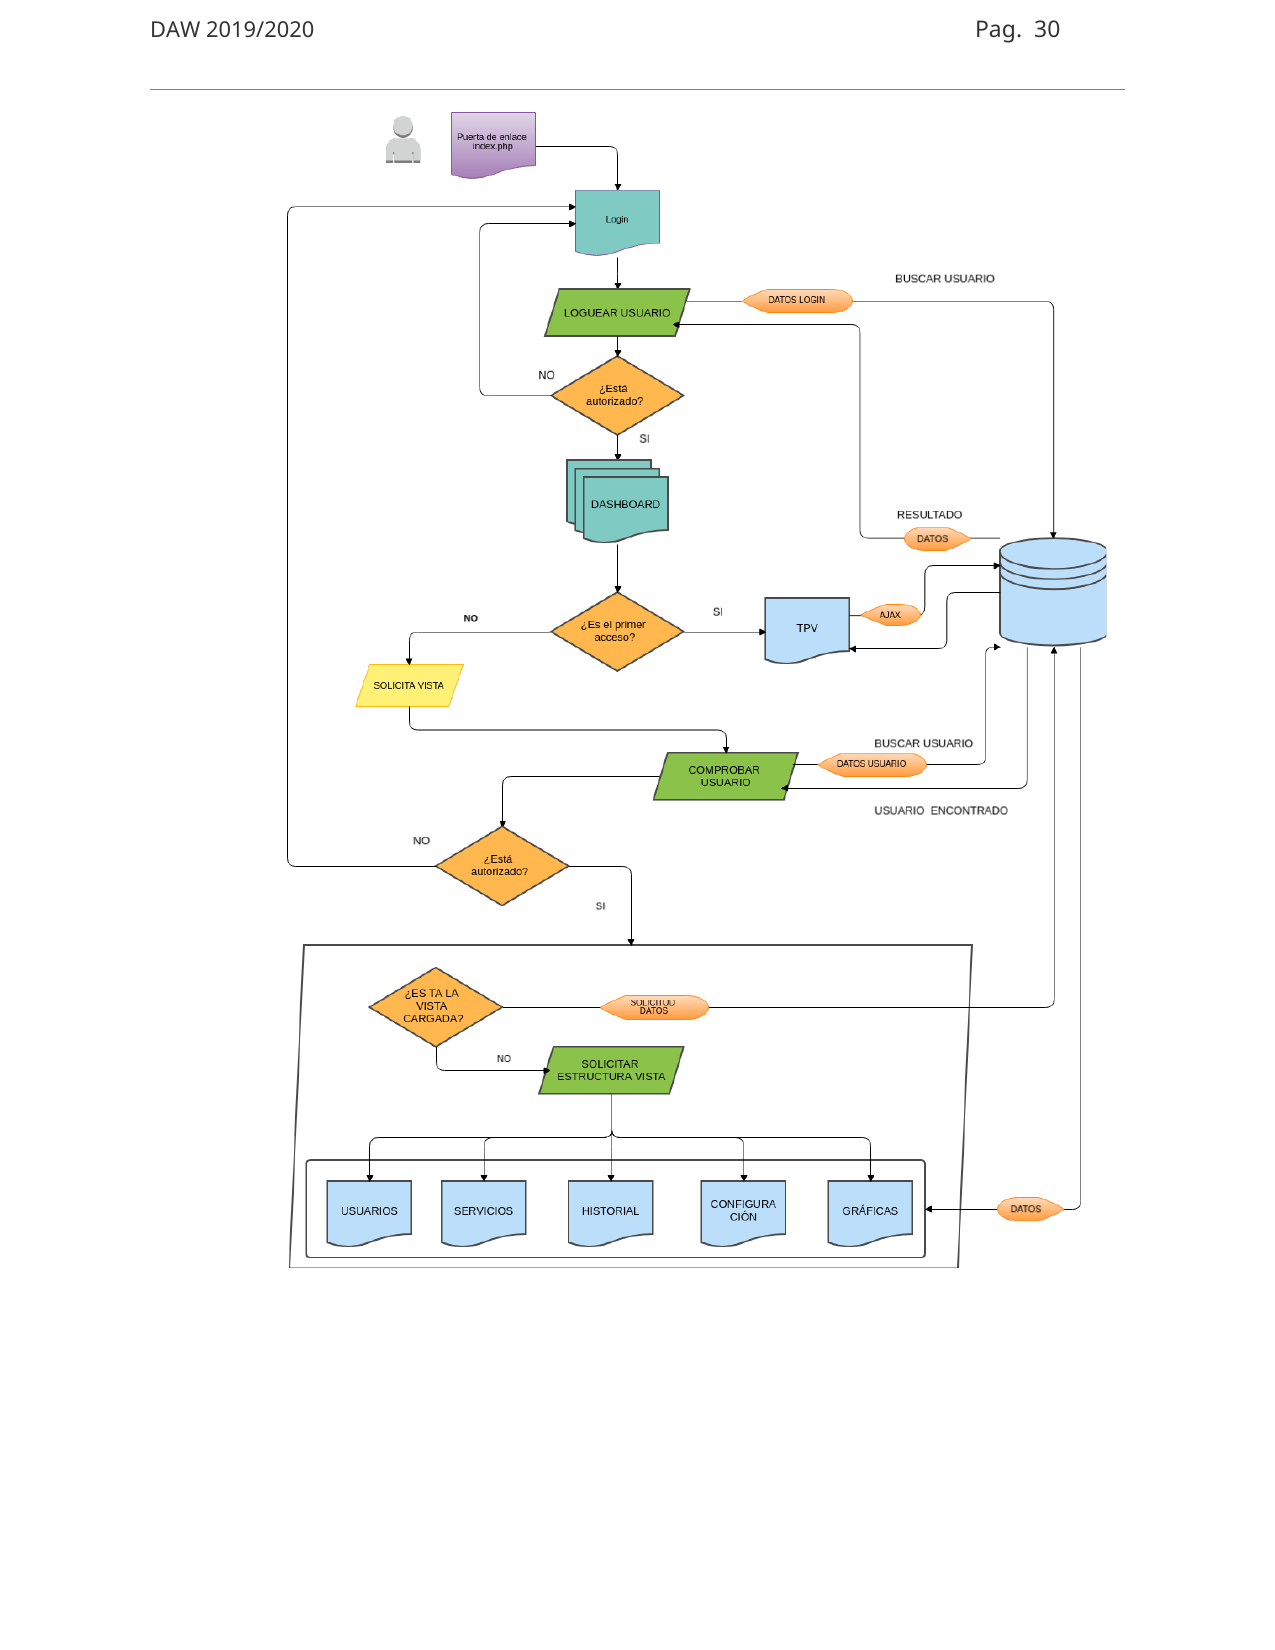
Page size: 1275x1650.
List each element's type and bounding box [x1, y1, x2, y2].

picture [168, 112, 1107, 1268]
